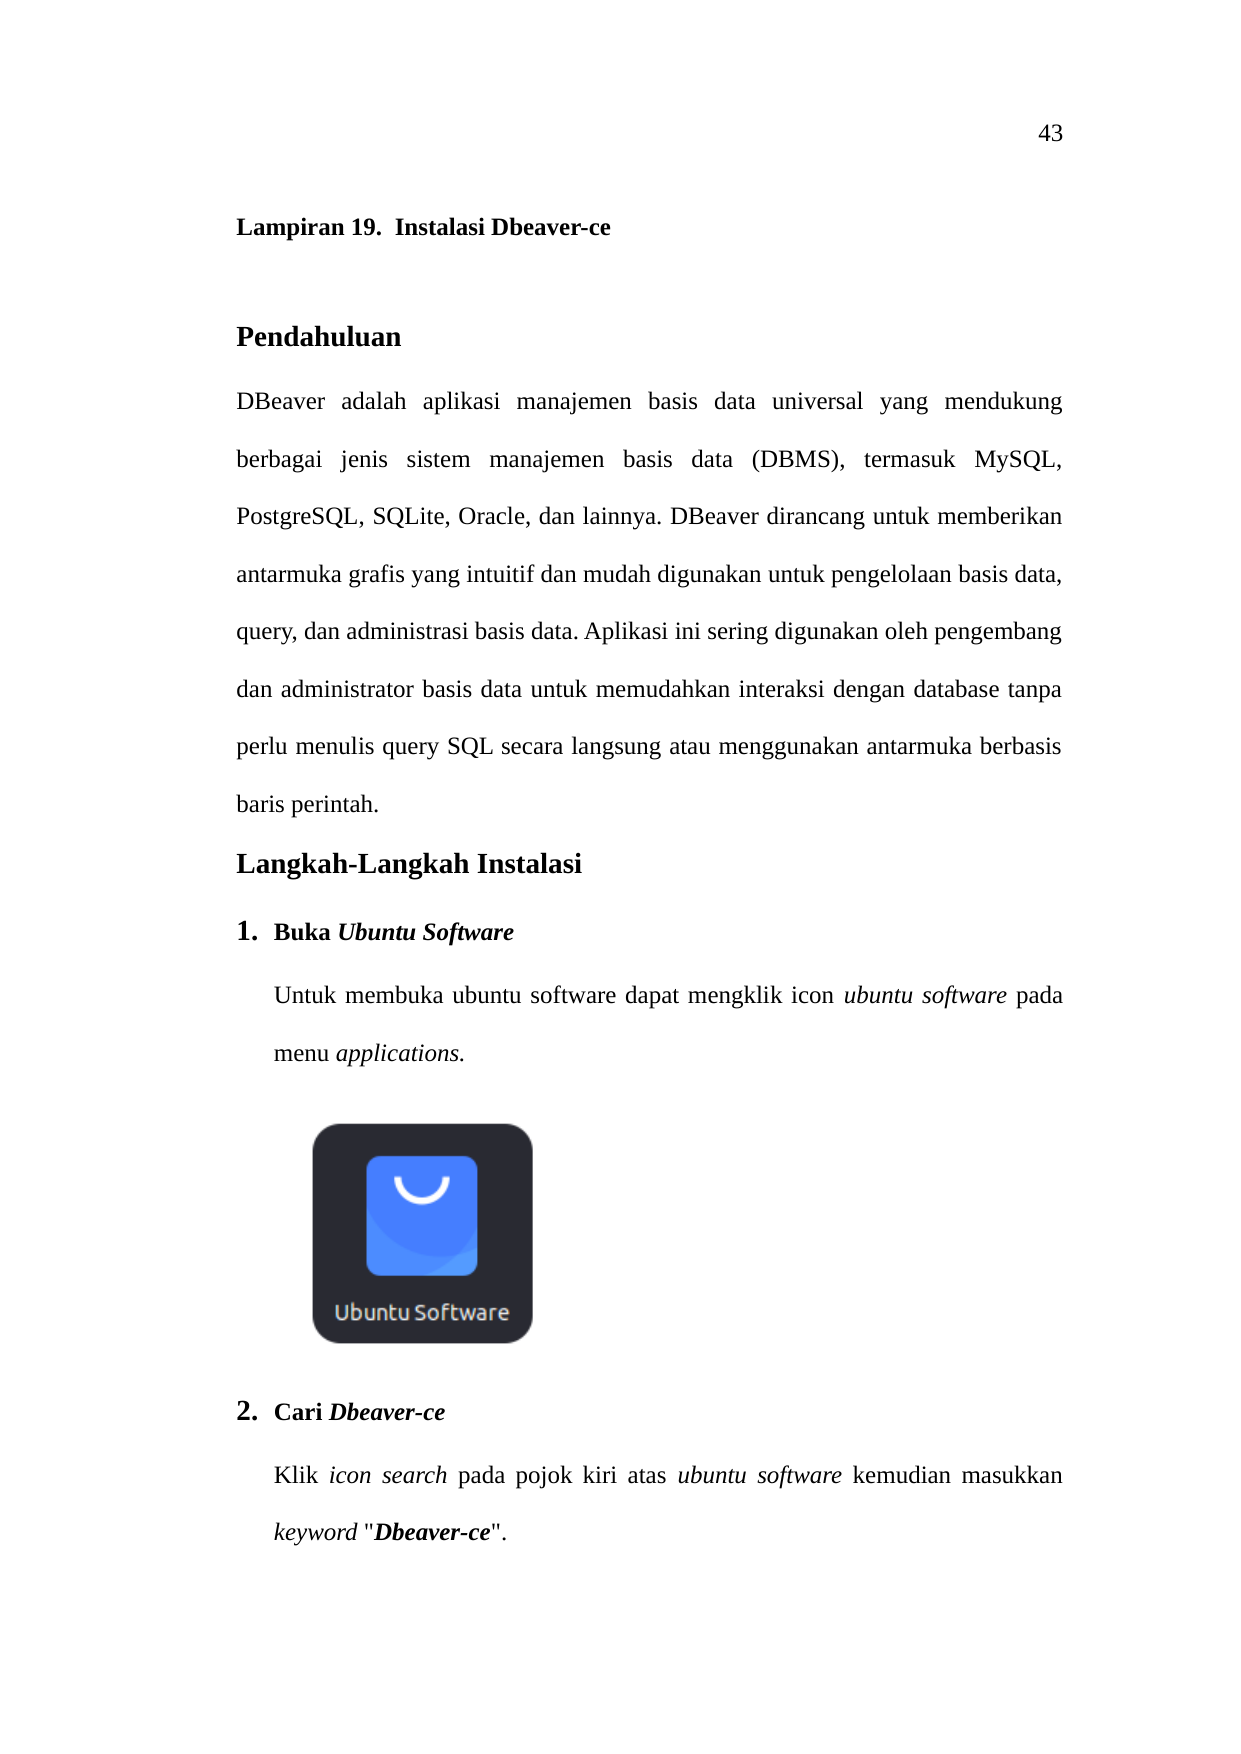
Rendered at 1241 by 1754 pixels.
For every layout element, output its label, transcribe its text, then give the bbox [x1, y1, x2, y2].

text Pendahuluan [236, 319, 1063, 353]
text DBeaver adalah aplikasi manajemen basis data universal yang mendukung berbagai jenis sistem manajemen basis data (DBMS), termasuk MySQL, PostgreSQL, SQLite, Oracle, dan lainnya. DBeaver dirancang untuk memberikan antarmuka grafis yang intuitif dan mudah digunakan untuk pengelolaan basis data, query, dan administrasi basis data. Aplikasi ini sering digunakan oleh pengembang dan administrator basis data untuk memudahkan interaksi dengan database tanpa perlu menulis query SQL secara langsung atau menggunakan antarmuka berbasis baris perintah. [236, 386, 1063, 817]
list Cari Dbeaver-ce [236, 1393, 1063, 1426]
list Buka Ubuntu Software [236, 913, 1063, 947]
subtitle Instalasi Dbeaver-ce [236, 212, 1063, 241]
text Langkah-Langkah Instalasi [236, 846, 1063, 880]
picture [276, 1098, 573, 1362]
list Untuk membuka ubuntu software dapat mengklik icon ubuntu software pada menu applications. [236, 980, 1063, 1067]
list Klik icon search pada pojok kiri atas ubuntu software kemudian masukkan keyword "Dbeaver-ce". [236, 1460, 1063, 1546]
